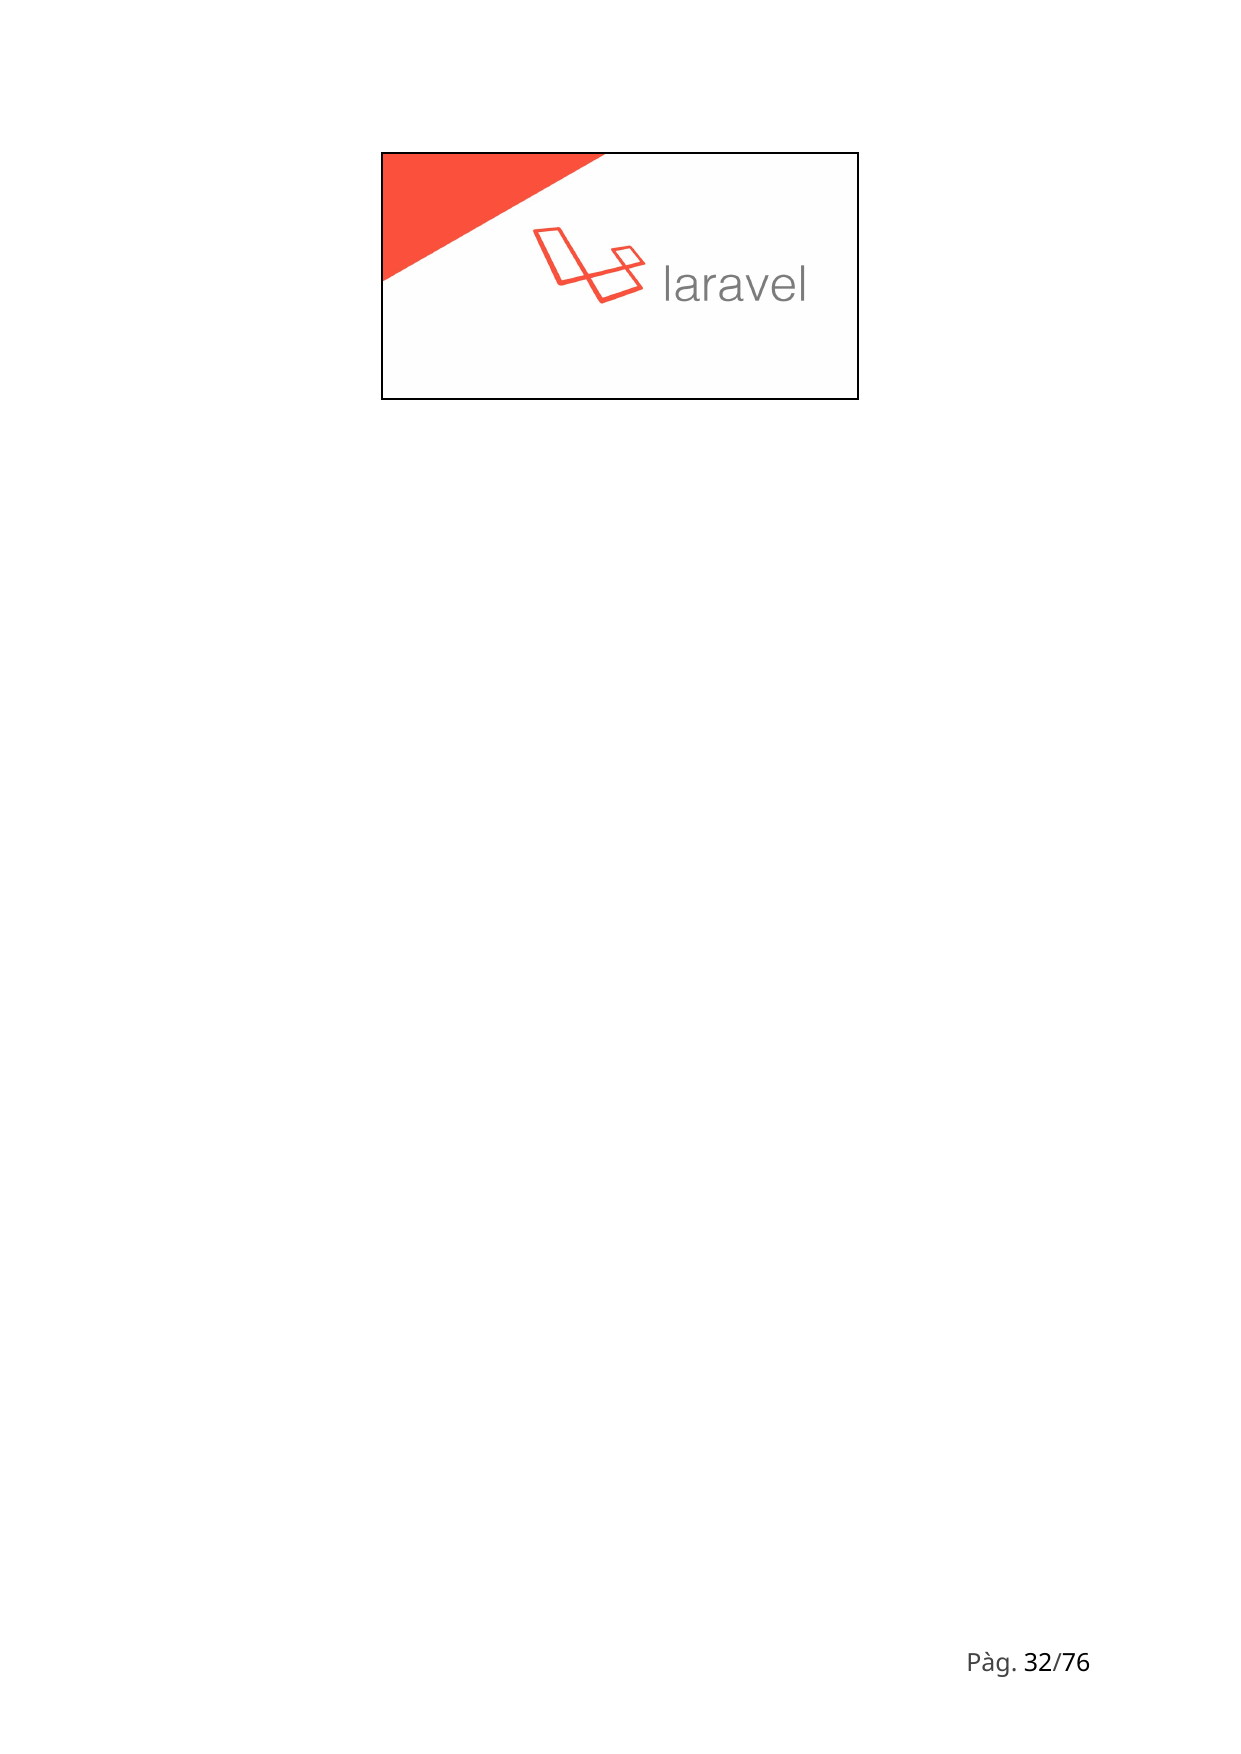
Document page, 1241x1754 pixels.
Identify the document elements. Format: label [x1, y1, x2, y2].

picture [383, 154, 857, 398]
